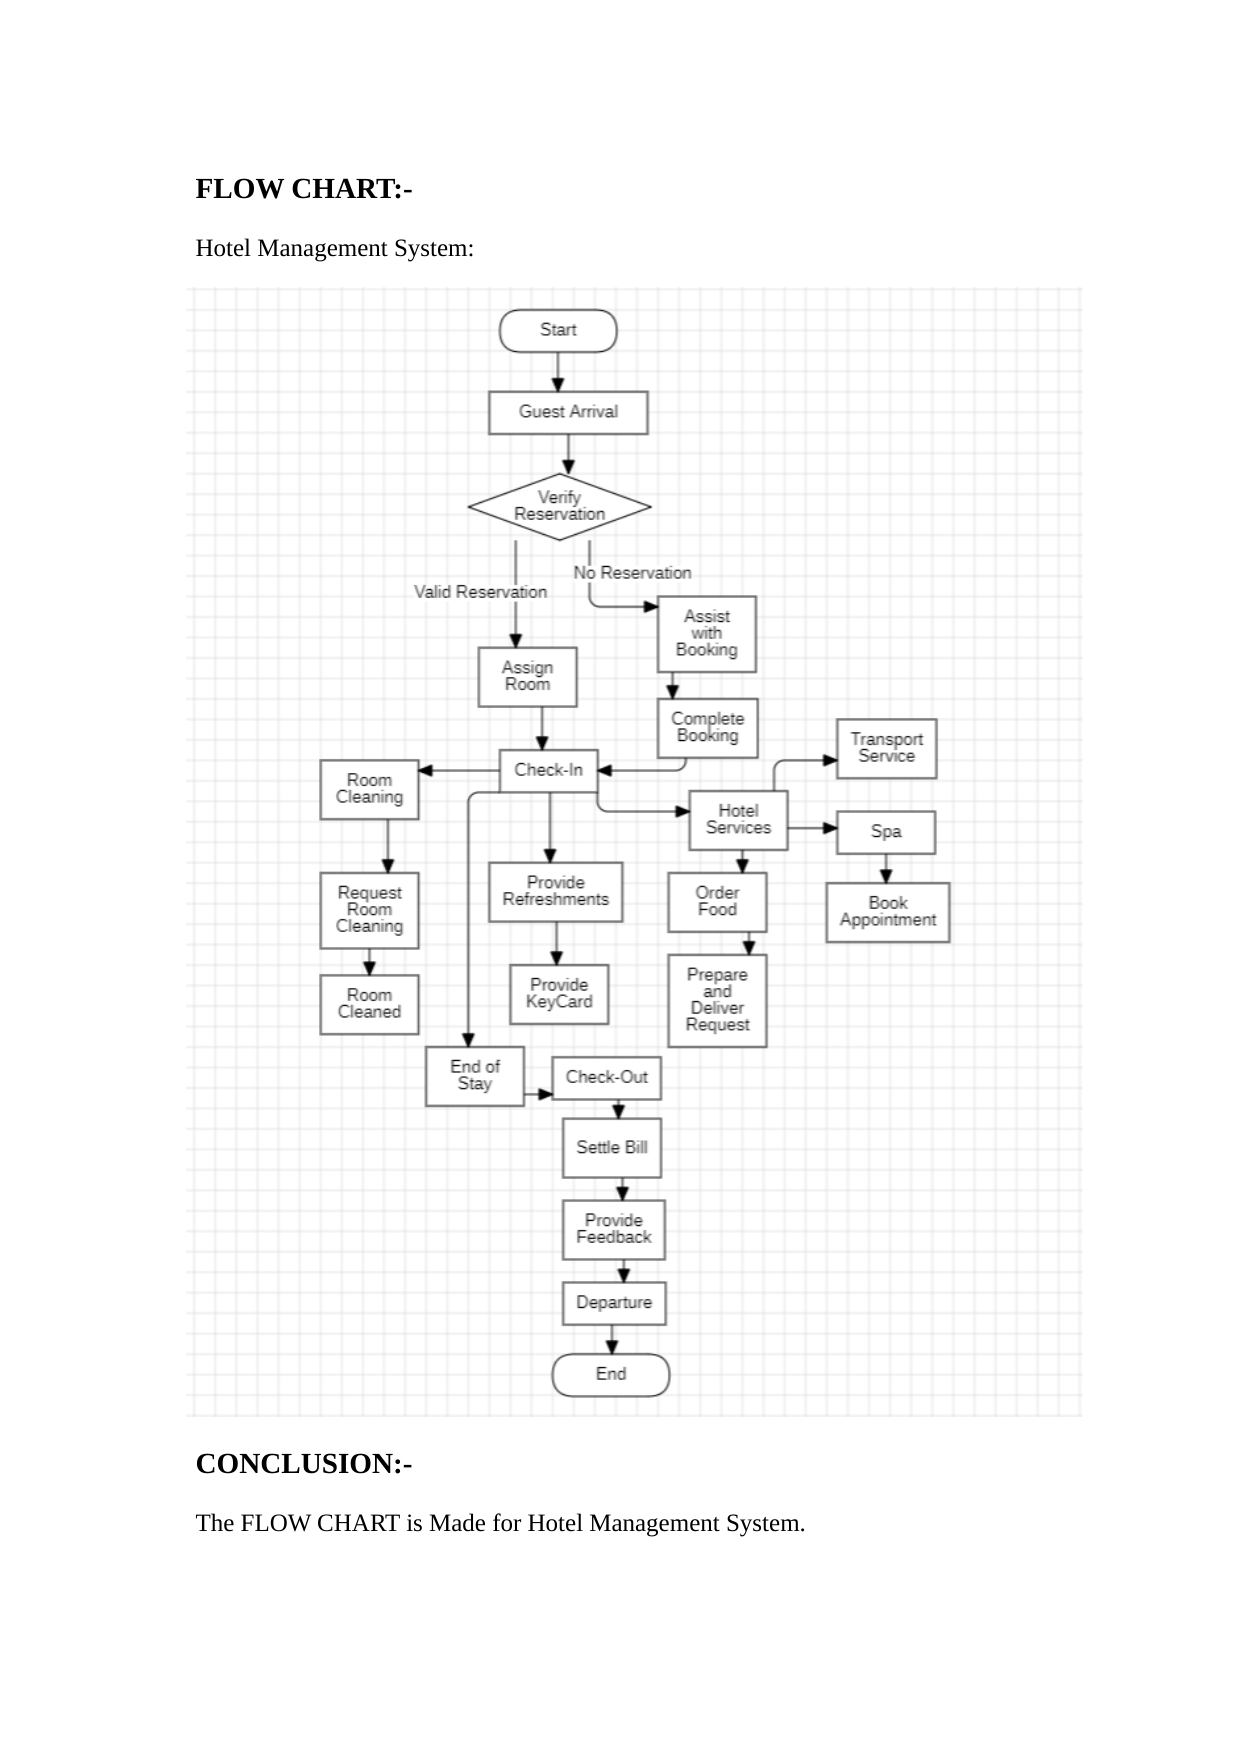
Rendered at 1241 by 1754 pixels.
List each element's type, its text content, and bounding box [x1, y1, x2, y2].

text FLOW CHART:- [195, 171, 1123, 205]
text Hotel Management System: [195, 233, 1123, 262]
text The FLOW CHART is Made for Hotel Management System. [195, 1508, 1123, 1537]
picture [186, 287, 1083, 1417]
text CONCLUSION:- [195, 1446, 1123, 1479]
